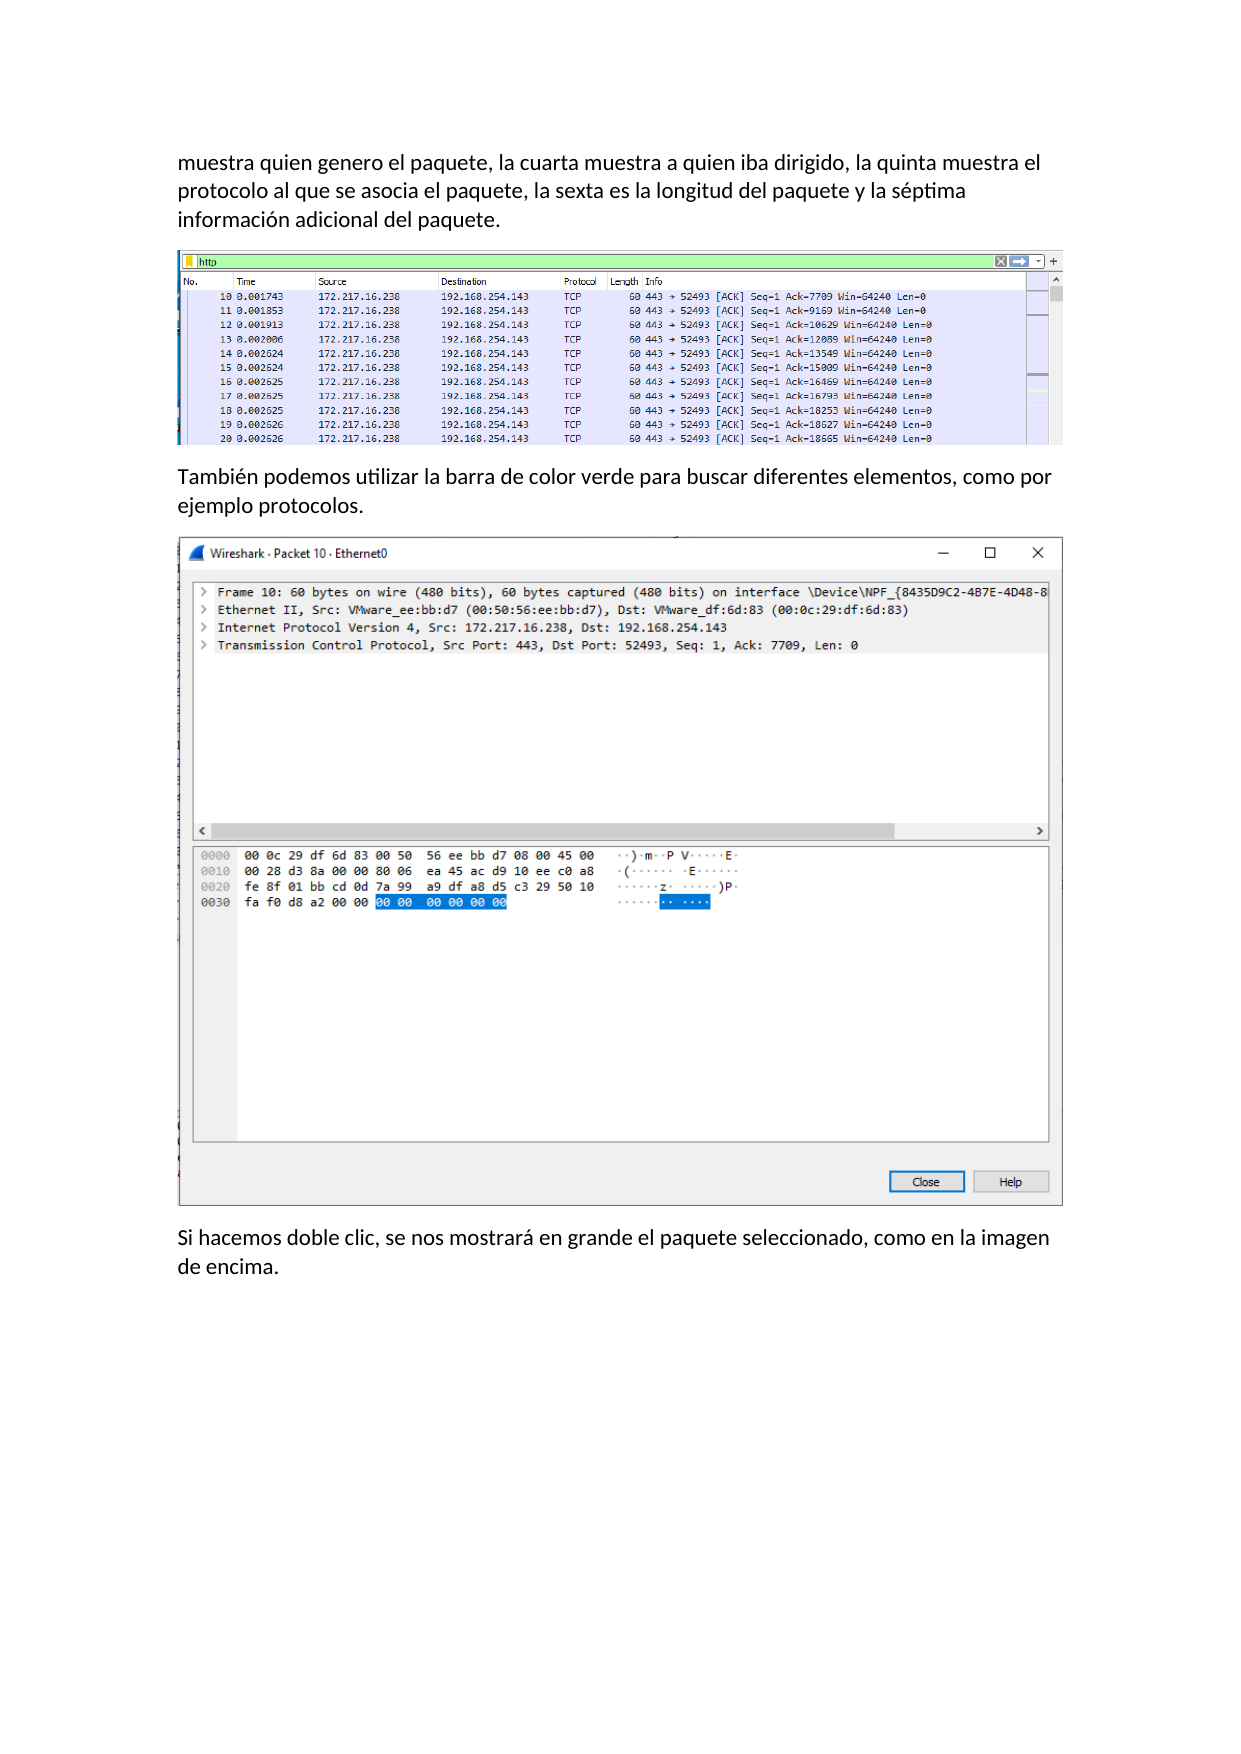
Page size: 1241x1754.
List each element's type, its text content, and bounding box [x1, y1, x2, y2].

text Si hacemos doble clic, se nos mostrará en grande el paquete seleccionado, como en la imagen de encima. [177, 1223, 1063, 1280]
text También podemos utilizar la barra de color verde para buscar diferentes elementos, como por ejemplo protocolos. [177, 462, 1063, 519]
text muestra quien genero el paquete, la cuarta muestra a quien iba dirigido, la quinta muestra el protocolo al que se asocia el paquete, la sexta es la longitud del paquete y la séptima información adicional del paquete. [177, 148, 1063, 233]
